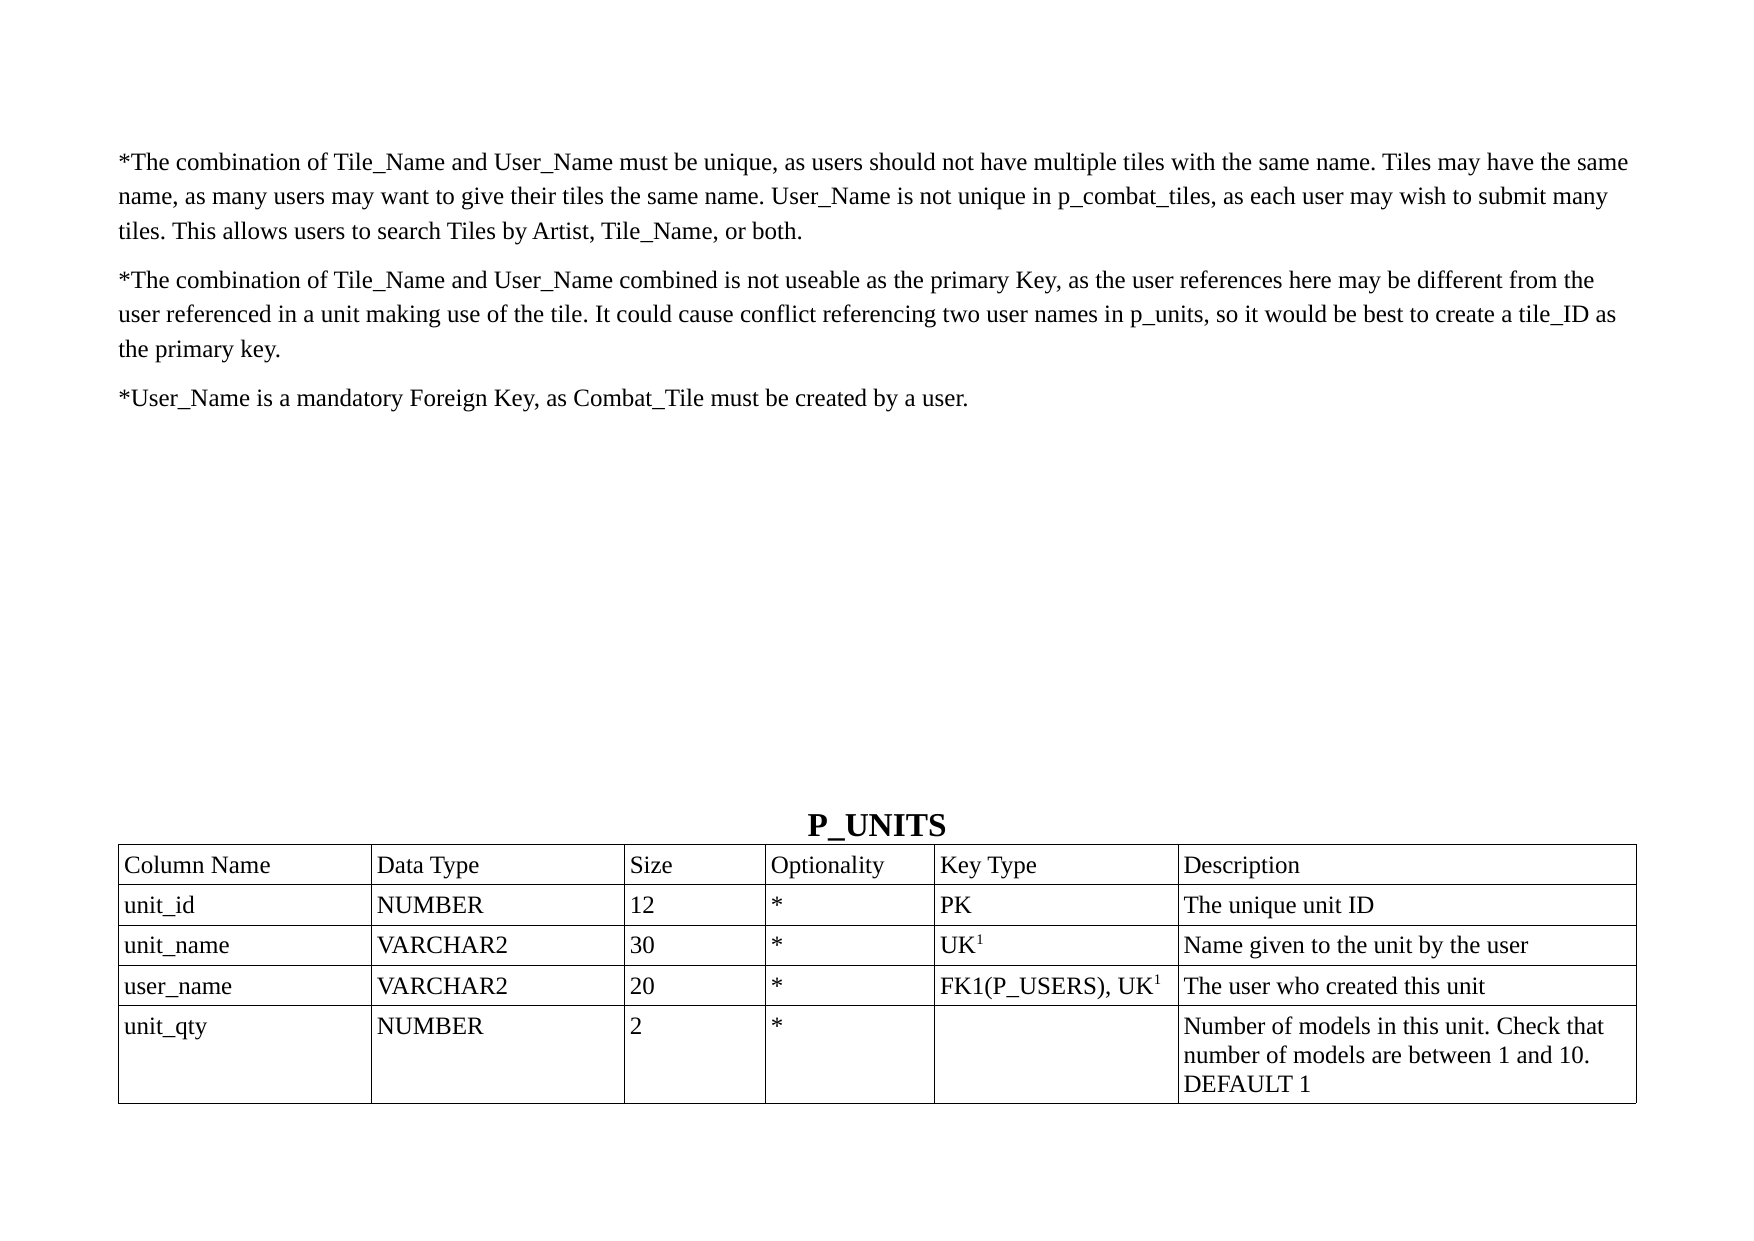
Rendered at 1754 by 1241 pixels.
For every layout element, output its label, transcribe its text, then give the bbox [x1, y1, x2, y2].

table_cell unit_name [119, 926, 371, 965]
table_cell 20 [625, 966, 765, 1005]
table_cell The unique unit ID [1179, 885, 1636, 925]
text *The combination of Tile_Name and User_Name must be unique, as users should not have multiple tiles with the same name. Tiles may have the same name, as many users may want to give their tiles the same name. User_Name is not unique in p_combat_tiles, as each user may wish to submit many tiles. This allows users to search Tiles by Artist, Tile_Name, or both. [118, 147, 1636, 244]
table_cell VARCHAR2 [372, 926, 624, 965]
table_header Description [1179, 845, 1636, 884]
table_cell NUMBER [372, 1006, 624, 1103]
table_header Size [625, 845, 765, 884]
table_header Data Type [372, 845, 624, 884]
table_cell * [766, 885, 934, 925]
table_cell * [766, 966, 934, 1005]
table_cell Name given to the unit by the user [1179, 926, 1636, 965]
table_cell 12 [625, 885, 765, 925]
table_cell UK1 [935, 926, 1178, 965]
table_cell unit_qty [119, 1006, 371, 1103]
table_header Key Type [935, 845, 1178, 884]
table_cell 2 [625, 1006, 765, 1103]
table_cell [935, 1006, 1178, 1103]
table_cell The user who created this unit [1179, 966, 1636, 1005]
table_cell user_name [119, 966, 371, 1005]
table_cell 30 [625, 926, 765, 965]
text *User_Name is a mandatory Foreign Key, as Combat_Tile must be created by a user. [118, 383, 1636, 412]
table_cell NUMBER [372, 885, 624, 925]
table_header Column Name [119, 845, 371, 884]
text *The combination of Tile_Name and User_Name combined is not useable as the primary Key, as the user references here may be different from the user referenced in a unit making use of the tile. It could cause conflict referencing two user names in p_units, so it would be best to create a tile_ID as the primary key. [118, 265, 1636, 363]
table_cell Number of models in this unit. Check that number of models are between 1 and 10. DEFAULT 1 [1179, 1006, 1636, 1103]
table_cell VARCHAR2 [372, 966, 624, 1005]
text P_UNITS [118, 806, 1636, 844]
table_header Optionality [766, 845, 934, 884]
table_cell * [766, 1006, 934, 1103]
table_cell FK1(P_USERS), UK1 [935, 966, 1178, 1005]
table_cell PK [935, 885, 1178, 925]
table_cell * [766, 926, 934, 965]
table_cell unit_id [119, 885, 371, 925]
